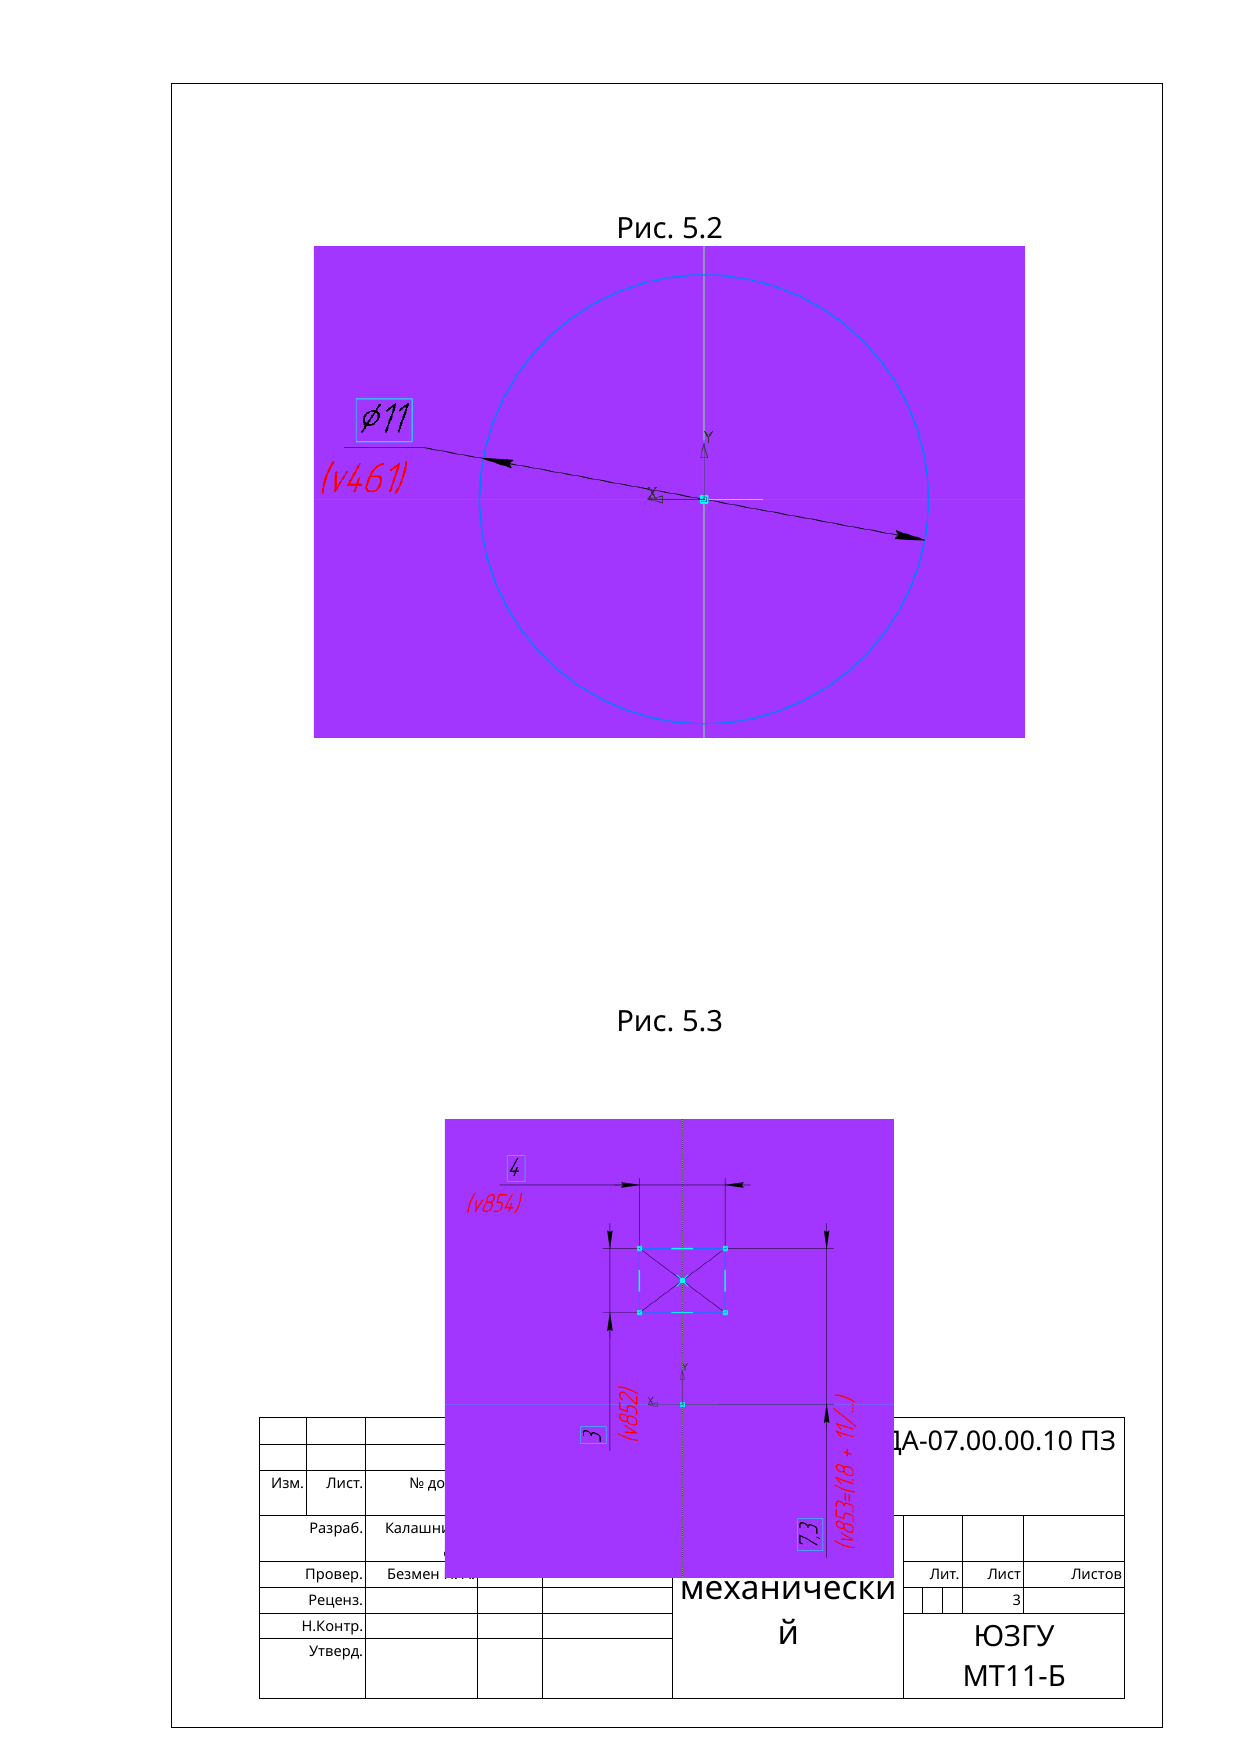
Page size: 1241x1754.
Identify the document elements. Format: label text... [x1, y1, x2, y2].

text Рис. 5.3 [216, 1001, 1123, 1040]
picture [313, 246, 1025, 738]
text Рис. 5.2 [216, 207, 1123, 247]
picture [444, 1119, 894, 1578]
